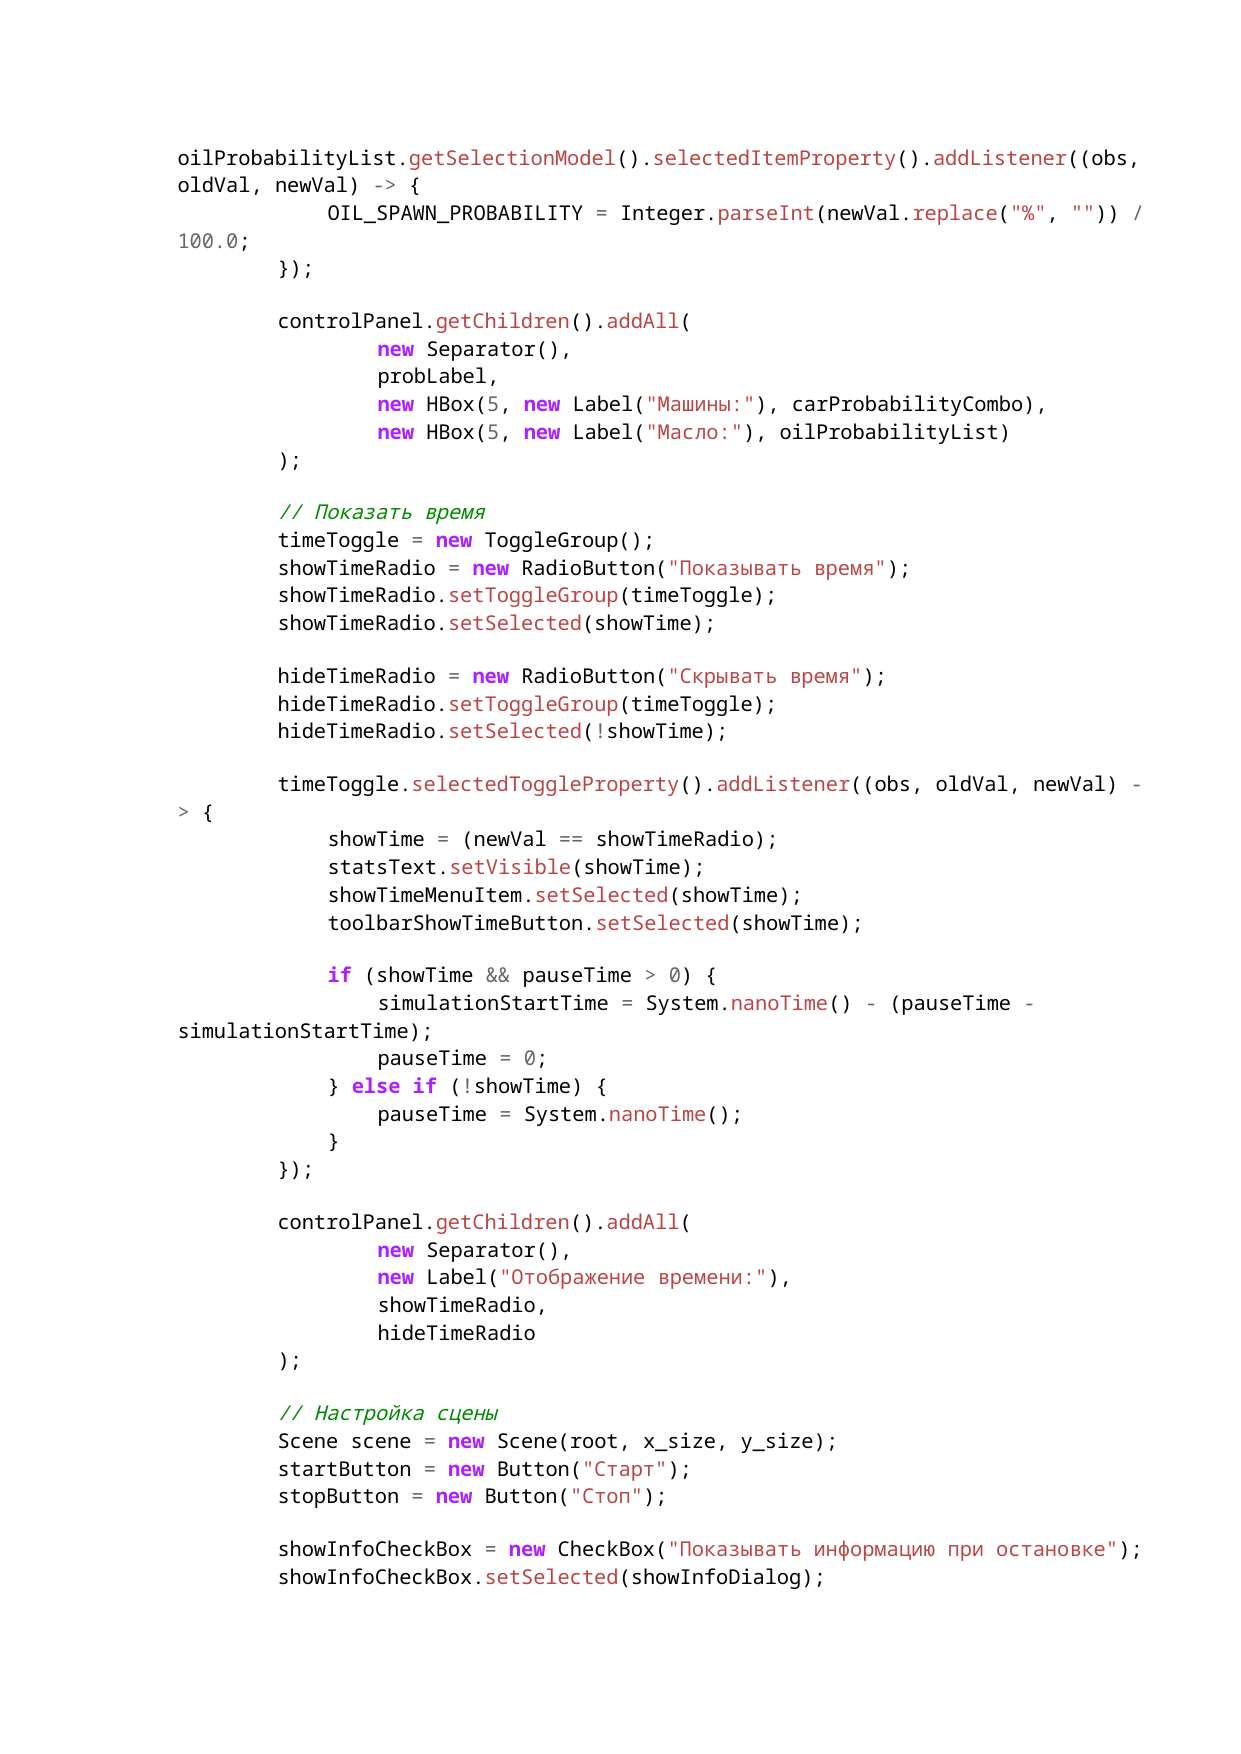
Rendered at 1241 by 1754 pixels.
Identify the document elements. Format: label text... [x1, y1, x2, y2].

text statsText.setVisible(showTime); [177, 853, 1152, 880]
text probLabel, [177, 362, 1152, 390]
text showTimeRadio, [177, 1291, 1152, 1318]
text hideTimeRadio = new RadioButton("Скрывать время"); [177, 661, 1152, 689]
text } [177, 1127, 1152, 1155]
text showInfoCheckBox.setSelected(showInfoDialog); [177, 1562, 1152, 1590]
text new HBox(5, new Label("Масло:"), oilProbabilityList) [177, 417, 1152, 445]
text new Separator(), [177, 1235, 1152, 1263]
text timeToggle.selectedToggleProperty().addListener((obs, oldVal, newVal) -> { [177, 769, 1152, 825]
text } else if (!showTime) { [177, 1072, 1152, 1099]
text showTimeRadio = new RadioButton("Показывать время"); [177, 553, 1152, 581]
text // Настройка сцены [177, 1399, 1152, 1426]
text hideTimeRadio.setSelected(!showTime); [177, 717, 1152, 744]
text oilProbabilityList.getSelectionModel().selectedItemProperty().addListener((obs, oldVal, newVal) -> { [177, 118, 1152, 198]
text controlPanel.getChildren().addAll( [177, 307, 1152, 334]
text showTimeRadio.setToggleGroup(timeToggle); [177, 581, 1152, 609]
text pauseTime = System.nanoTime(); [177, 1099, 1152, 1127]
text ); [177, 445, 1152, 473]
text new Label("Отображение времени:"), [177, 1263, 1152, 1291]
text hideTimeRadio [177, 1318, 1152, 1346]
text Scene scene = new Scene(root, x_size, y_size); [177, 1426, 1152, 1454]
text ); [177, 1346, 1152, 1374]
text toolbarShowTimeButton.setSelected(showTime); [177, 908, 1152, 936]
text timeToggle = new ToggleGroup(); [177, 526, 1152, 553]
text hideTimeRadio.setToggleGroup(timeToggle); [177, 689, 1152, 717]
text stopButton = new Button("Стоп"); [177, 1482, 1152, 1509]
text simulationStartTime = System.nanoTime() - (pauseTime - simulationStartTime); [177, 988, 1152, 1044]
text controlPanel.getChildren().addAll( [177, 1207, 1152, 1235]
text showInfoCheckBox = new CheckBox("Показывать информацию при остановке"); [177, 1534, 1152, 1562]
text new Separator(), [177, 334, 1152, 362]
text showTimeMenuItem.setSelected(showTime); [177, 880, 1152, 908]
text pauseTime = 0; [177, 1044, 1152, 1072]
text showTimeRadio.setSelected(showTime); [177, 609, 1152, 636]
text }); [177, 1155, 1152, 1182]
text // Показать время [177, 498, 1152, 526]
text startButton = new Button("Старт"); [177, 1454, 1152, 1482]
text }); [177, 254, 1152, 282]
text OIL_SPAWN_PROBABILITY = Integer.parseInt(newVal.replace("%", "")) / 100.0; [177, 198, 1152, 254]
text if (showTime && pauseTime > 0) { [177, 961, 1152, 988]
text showTime = (newVal == showTimeRadio); [177, 825, 1152, 853]
text new HBox(5, new Label("Машины:"), carProbabilityCombo), [177, 390, 1152, 417]
